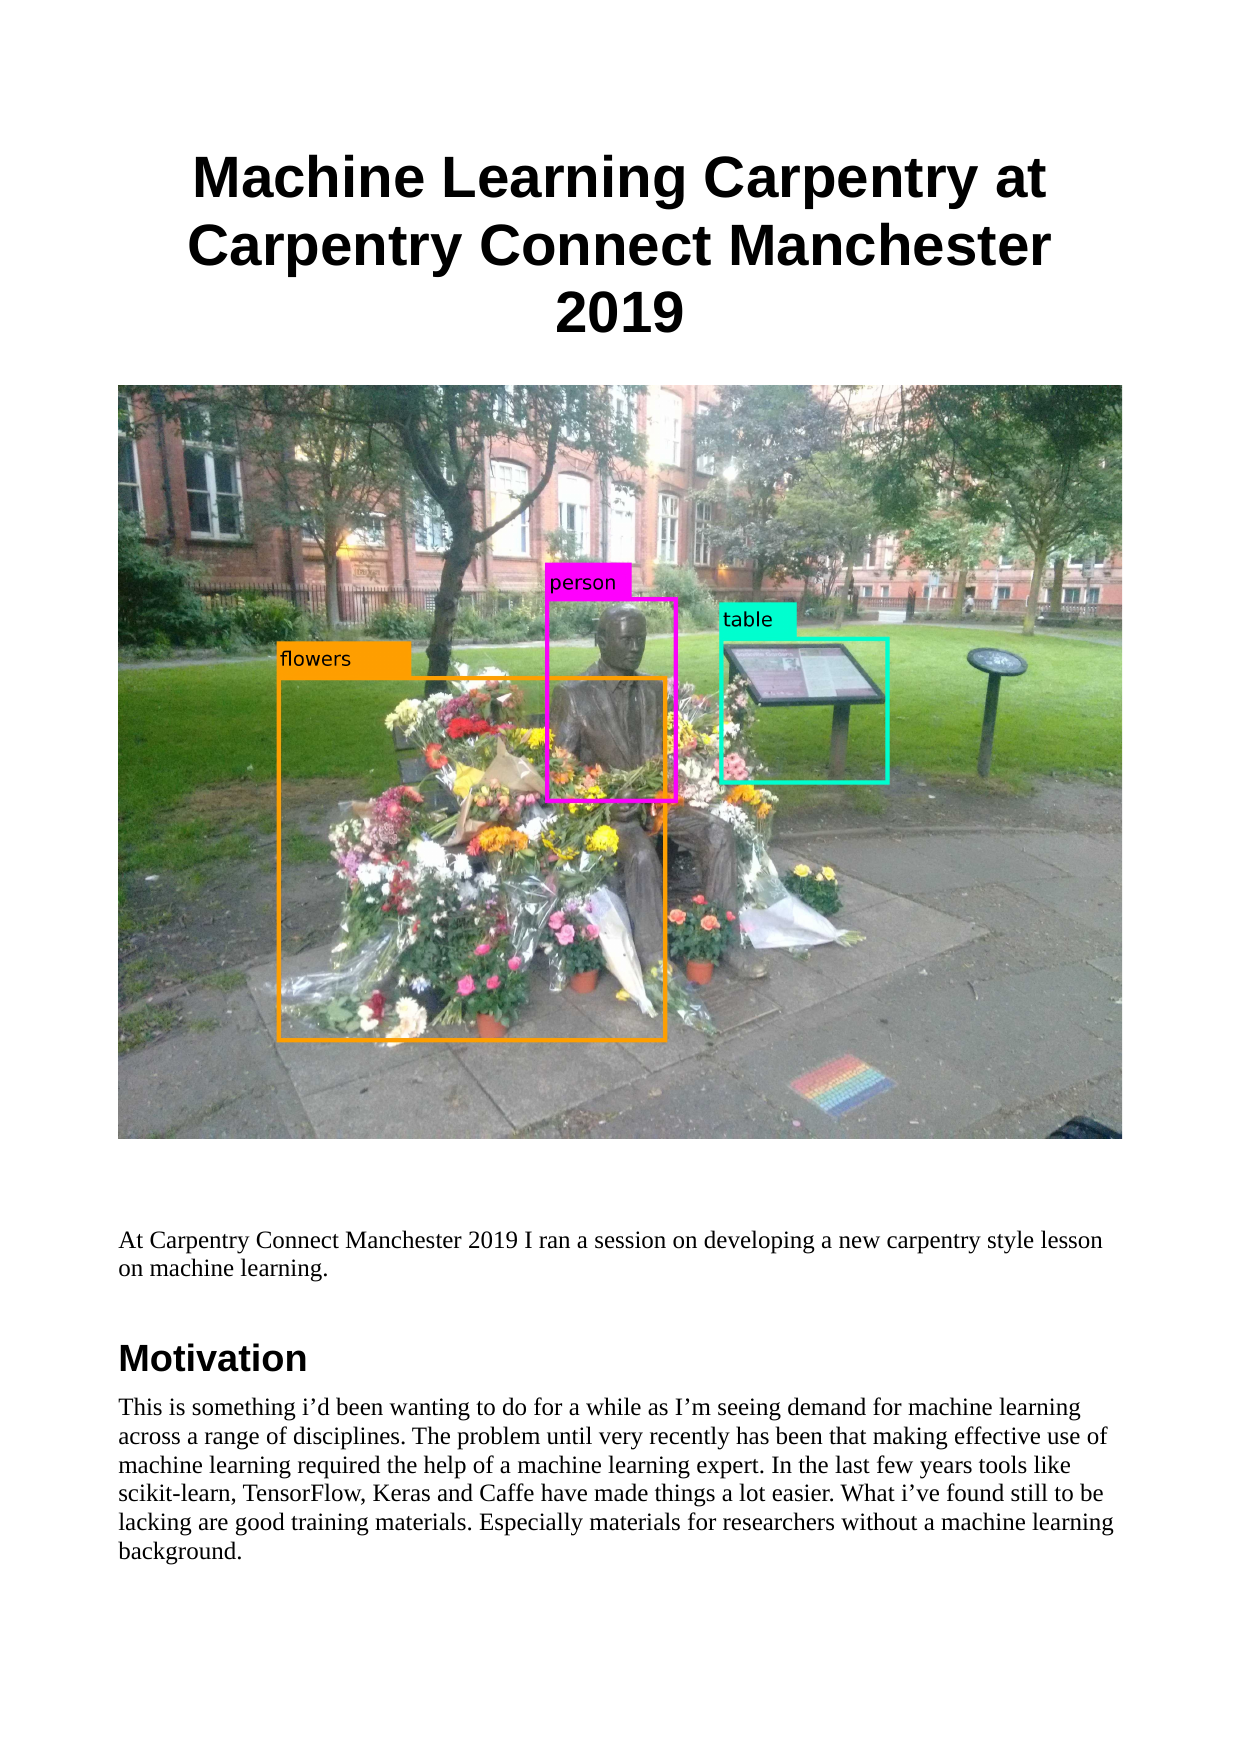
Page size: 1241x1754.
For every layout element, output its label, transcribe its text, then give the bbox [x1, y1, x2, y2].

text At Carpentry Connect Manchester 2019 I ran a session on developing a new carpentry style lesson on machine learning. [118, 1225, 1122, 1282]
picture [118, 385, 1123, 1139]
text This is something i’d been wanting to do for a while as I’m seeing demand for machine learning across a range of disciplines. The problem until very recently has been that making effective use of machine learning required the help of a machine learning expert. In the last few years tools like scikit-learn, TensorFlow, Keras and Caffe have made things a lot easier. What i’ve found still to be lacking are good training materials. Especially materials for researchers without a machine learning background. [118, 1392, 1122, 1565]
title Machine Learning Carpentry at Carpentry Connect Manchester 2019 [118, 143, 1122, 344]
subtitle Motivation [118, 1336, 1122, 1380]
